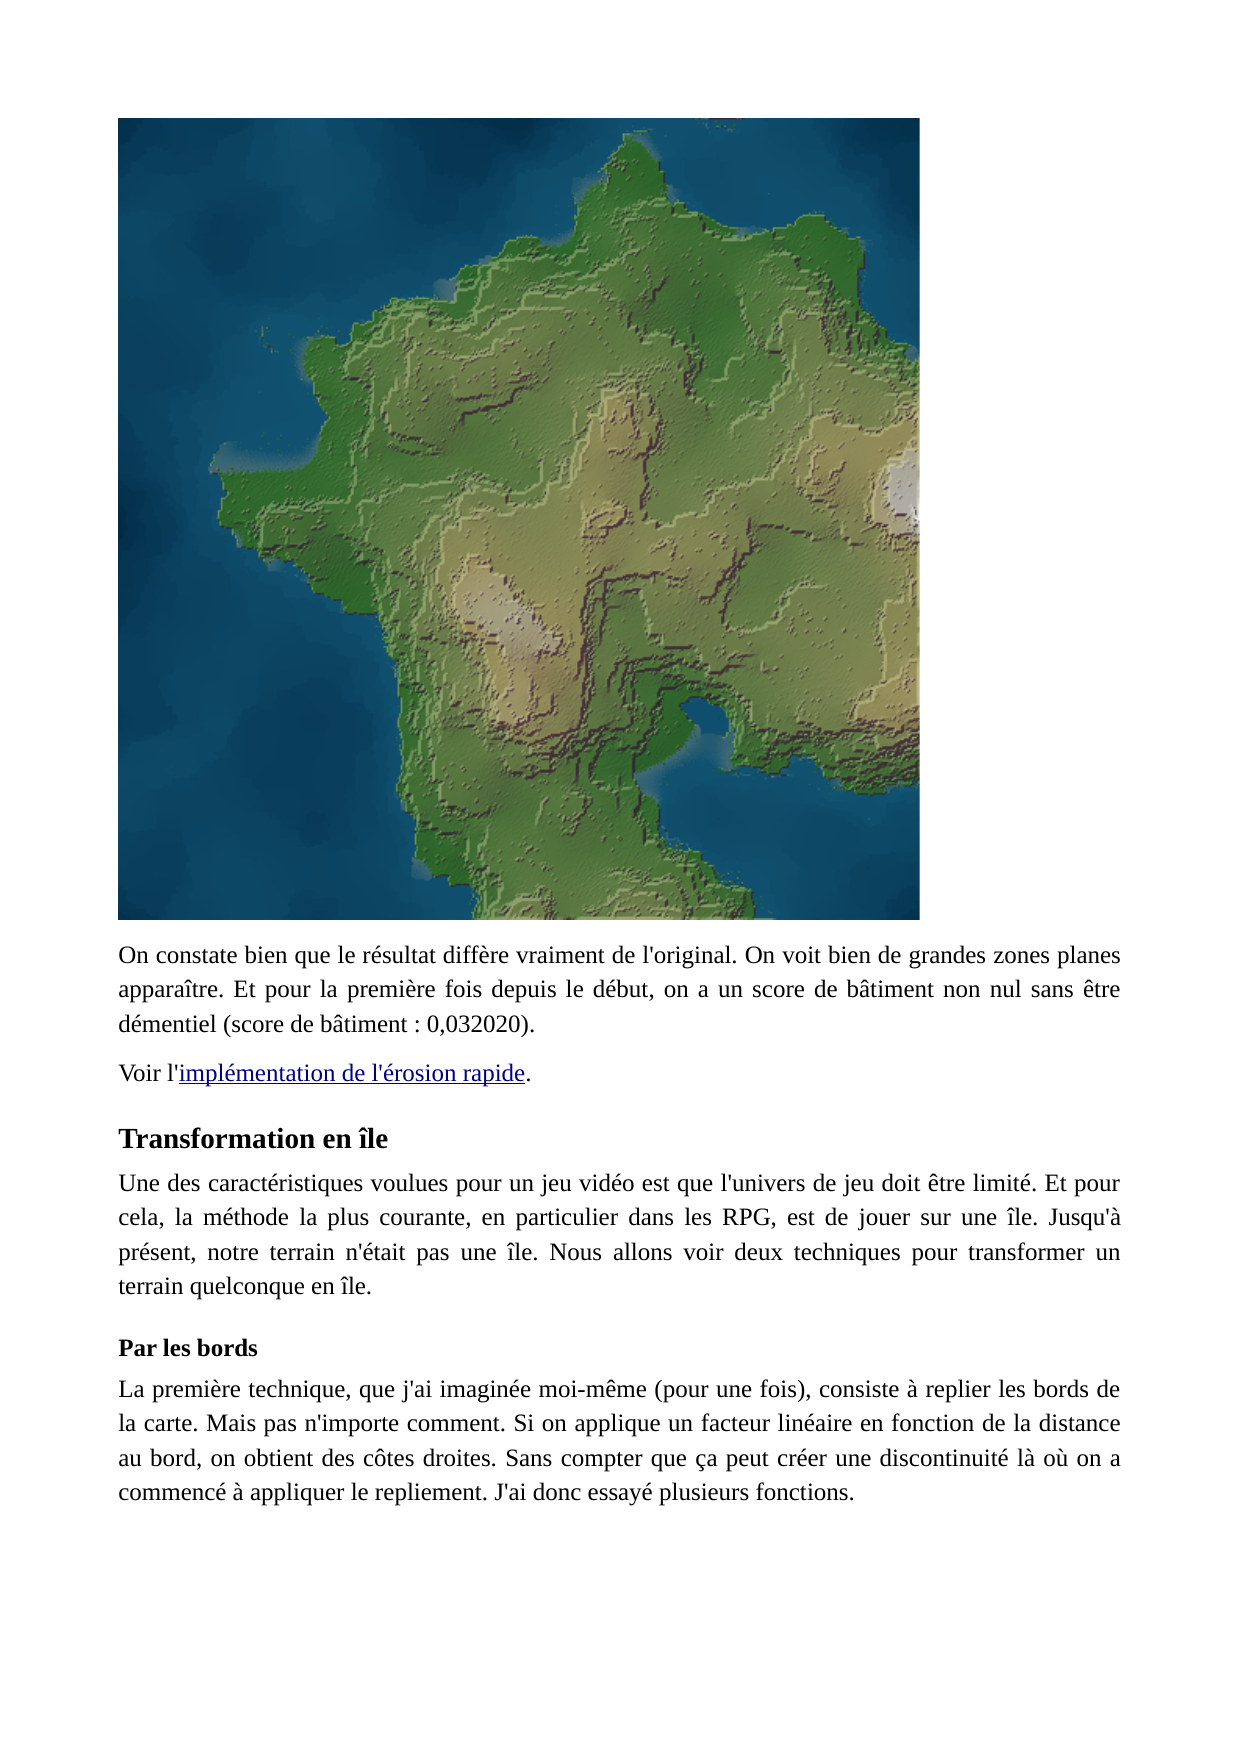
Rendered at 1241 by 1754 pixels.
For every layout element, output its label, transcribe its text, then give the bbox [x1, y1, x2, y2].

subtitle Par les bords [118, 1333, 1122, 1361]
text La première technique, que j'ai imaginée moi-même (pour une fois), consiste à replier les bords de la carte. Mais pas n'importe comment. Si on applique un facteur linéaire en fonction de la distance au bord, on obtient des côtes droites. Sans compter que ça peut créer une discontinuité là où on a commencé à appliquer le repliement. J'ai donc essayé plusieurs fonctions. [118, 1374, 1122, 1506]
text Voir l'implémentation de l'érosion rapide. [118, 1058, 1122, 1087]
text Une des caractéristiques voulues pour un jeu vidéo est que l'univers de jeu doit être limité. Et pour cela, la méthode la plus courante, en particulier dans les RPG, est de jouer sur une île. Jusqu'à présent, notre terrain n'était pas une île. Nous allons voir deux techniques pour transformer un terrain quelconque en île. [118, 1168, 1122, 1300]
subtitle Transformation en île [118, 1122, 1122, 1155]
picture [118, 118, 920, 920]
text On constate bien que le résultat diffère vraiment de l'original. On voit bien de grandes zones planes apparaître. Et pour la première fois depuis le début, on a un score de bâtiment non nul sans être démentiel (score de bâtiment : 0,032020). [118, 940, 1122, 1038]
